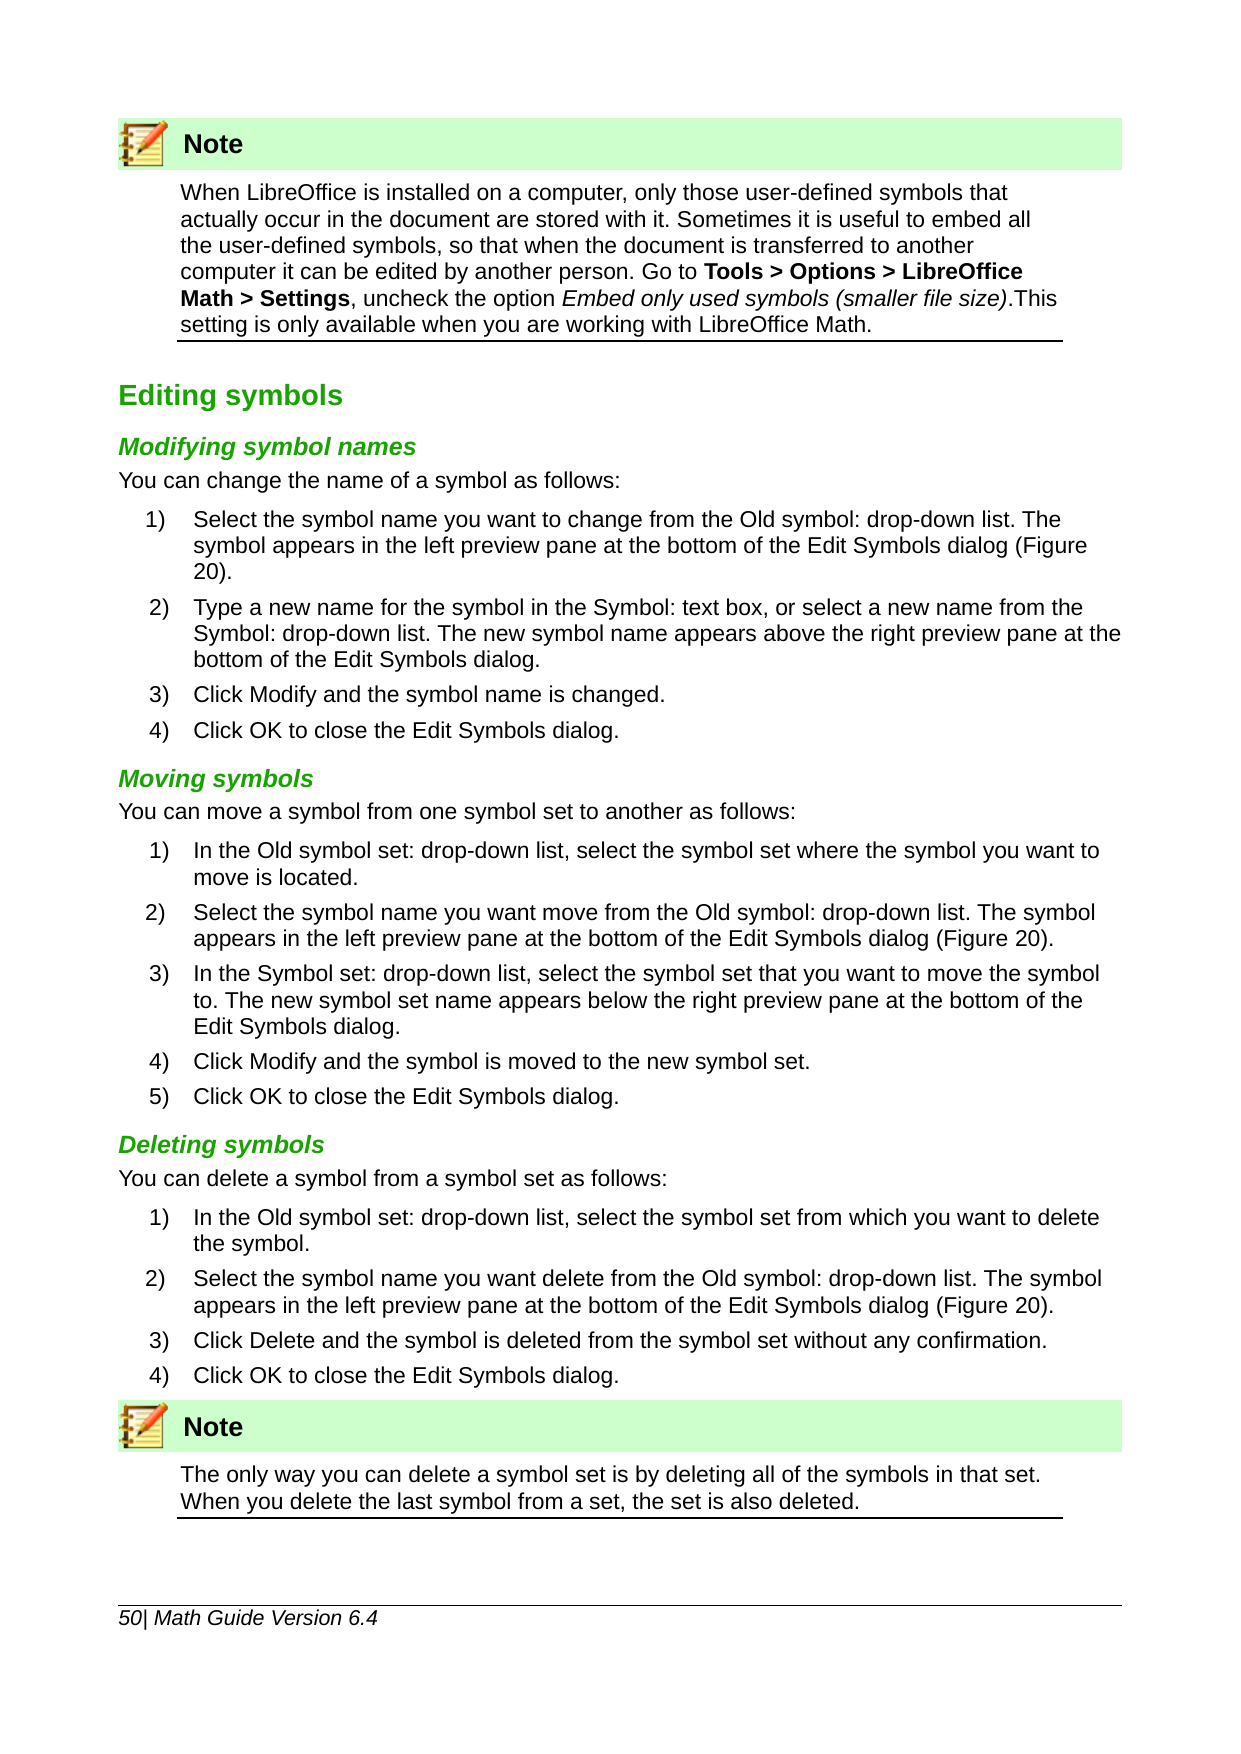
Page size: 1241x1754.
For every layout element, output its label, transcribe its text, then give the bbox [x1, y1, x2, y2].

list Click Delete and the symbol is deleted from the symbol set without any confirmation. [169, 1327, 1122, 1353]
picture [119, 1401, 170, 1452]
subtitle Note [118, 1400, 1122, 1452]
list In the Symbol set: drop-down list, select the symbol set that you want to move the symbol to. The new symbol set name appears below the right preview pane at the bottom of the Edit Symbols dialog. [169, 960, 1122, 1039]
list In the Old symbol set: drop-down list, select the symbol set where the symbol you want to move is located. [169, 837, 1122, 890]
subtitle Moving symbols [118, 763, 1122, 792]
list Click OK to close the Edit Symbols dialog. [169, 1362, 1122, 1388]
subtitle Note [118, 118, 1122, 170]
subtitle Modifying symbol names [118, 432, 1122, 461]
text You can change the name of a symbol as follows: [118, 467, 1122, 493]
list Click OK to close the Edit Symbols dialog. [169, 1083, 1122, 1110]
text You can move a symbol from one symbol set to another as follows: [118, 798, 1122, 824]
list Click OK to close the Edit Symbols dialog. [169, 717, 1122, 743]
text You can delete a symbol from a symbol set as follows: [118, 1165, 1122, 1191]
text When LibreOffice is installed on a computer, only those user-defined symbols that actually occur in the document are stored with it. Sometimes it is useful to embed all the user-defined symbols, so that when the document is transferred to another computer it can be edited by another person. Go to Tools > Options > LibreOffice Math > Settings, uncheck the option Embed only used symbols (smaller file size).This setting is only available when you are working with LibreOffice Math. [177, 176, 1063, 340]
list Select the symbol name you want delete from the Old symbol: drop-down list. The symbol appears in the left preview pane at the bottom of the Edit Symbols dialog (Figure 20). [165, 1265, 1122, 1318]
subtitle Deleting symbols [118, 1130, 1122, 1159]
subtitle Editing symbols [118, 378, 1122, 411]
list Type a new name for the symbol in the Symbol: text box, or select a new name from the Symbol: drop-down list. The new symbol name appears above the right preview pane at the bottom of the Edit Symbols dialog. [169, 593, 1122, 672]
list In the Old symbol set: drop-down list, select the symbol set from which you want to delete the symbol. [169, 1204, 1122, 1257]
list Select the symbol name you want move from the Old symbol: drop-down list. The symbol appears in the left preview pane at the bottom of the Edit Symbols dialog (Figure 20). [165, 899, 1122, 951]
list Click Modify and the symbol is moved to the new symbol set. [169, 1048, 1122, 1074]
picture [119, 119, 170, 170]
list Click Modify and the symbol name is changed. [169, 681, 1122, 708]
list Select the symbol name you want to change from the Old symbol: drop-down list. The symbol appears in the left preview pane at the bottom of the Edit Symbols dialog (Figure 20). [165, 506, 1122, 584]
text The only way you can delete a symbol set is by deleting all of the symbols in that set. When you delete the last symbol from a set, the set is also deleted. [177, 1458, 1063, 1517]
